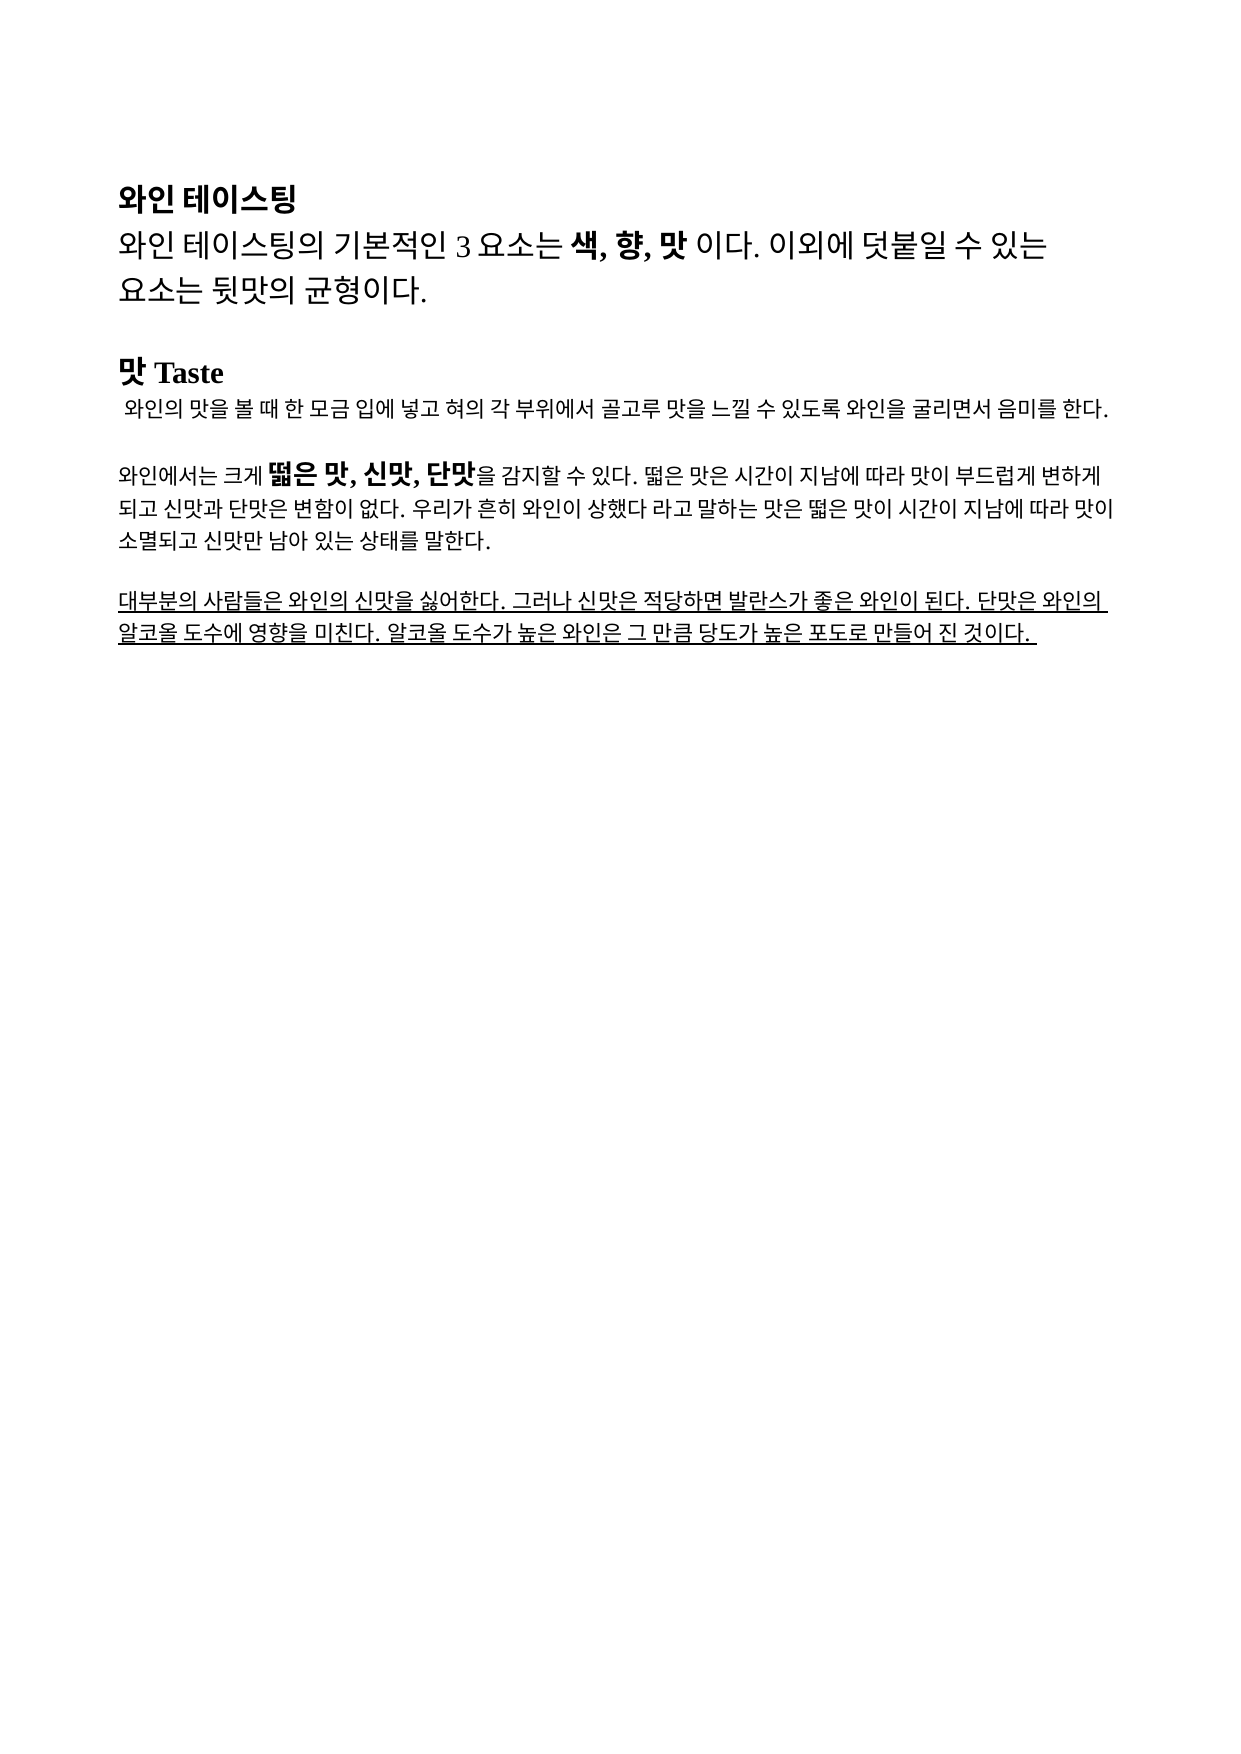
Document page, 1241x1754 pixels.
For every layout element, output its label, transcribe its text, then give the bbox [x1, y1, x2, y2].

text 와인 테이스팅 [118, 176, 1122, 221]
text 와인 테이스팅의 기본적인 3요소는 색, 향, 맛 이다. 이외에 덧붙일 수 있는 요소는 뒷맛의 균형이다. [118, 221, 1122, 311]
text 와인의 맛을 볼 때 한 모금 입에 넣고 혀의 각 부위에서 골고루 맛을 느낄 수 있도록 와인을 굴리면서 음미를 한다. 와인에서는 크게 떫은 맛, 신맛, 단맛을 감지할 수 있다. 떫은 맛은 시간이 지남에 따라 맛이 부드럽게 변하게 되고 신맛과 단맛은 변함이 없다. 우리가 흔히 와인이 상했다 라고 말하는 맛은 떫은 맛이 시간이 지남에 따라 맛이 소멸되고 신맛만 남아 있는 상태를 말한다. 대부분의 사람들은 와인의 신맛을 싫어한다. 그러나 신맛은 적당하면 발란스가 좋은 와인이 된다. 단맛은 와인의 알코올 도수에 영향을 미친다. 알코올 도수가 높은 와인은 그 만큼 당도가 높은 포도로 만들어 진 것이다. [118, 392, 1122, 647]
text 맛 Taste [118, 347, 1122, 392]
